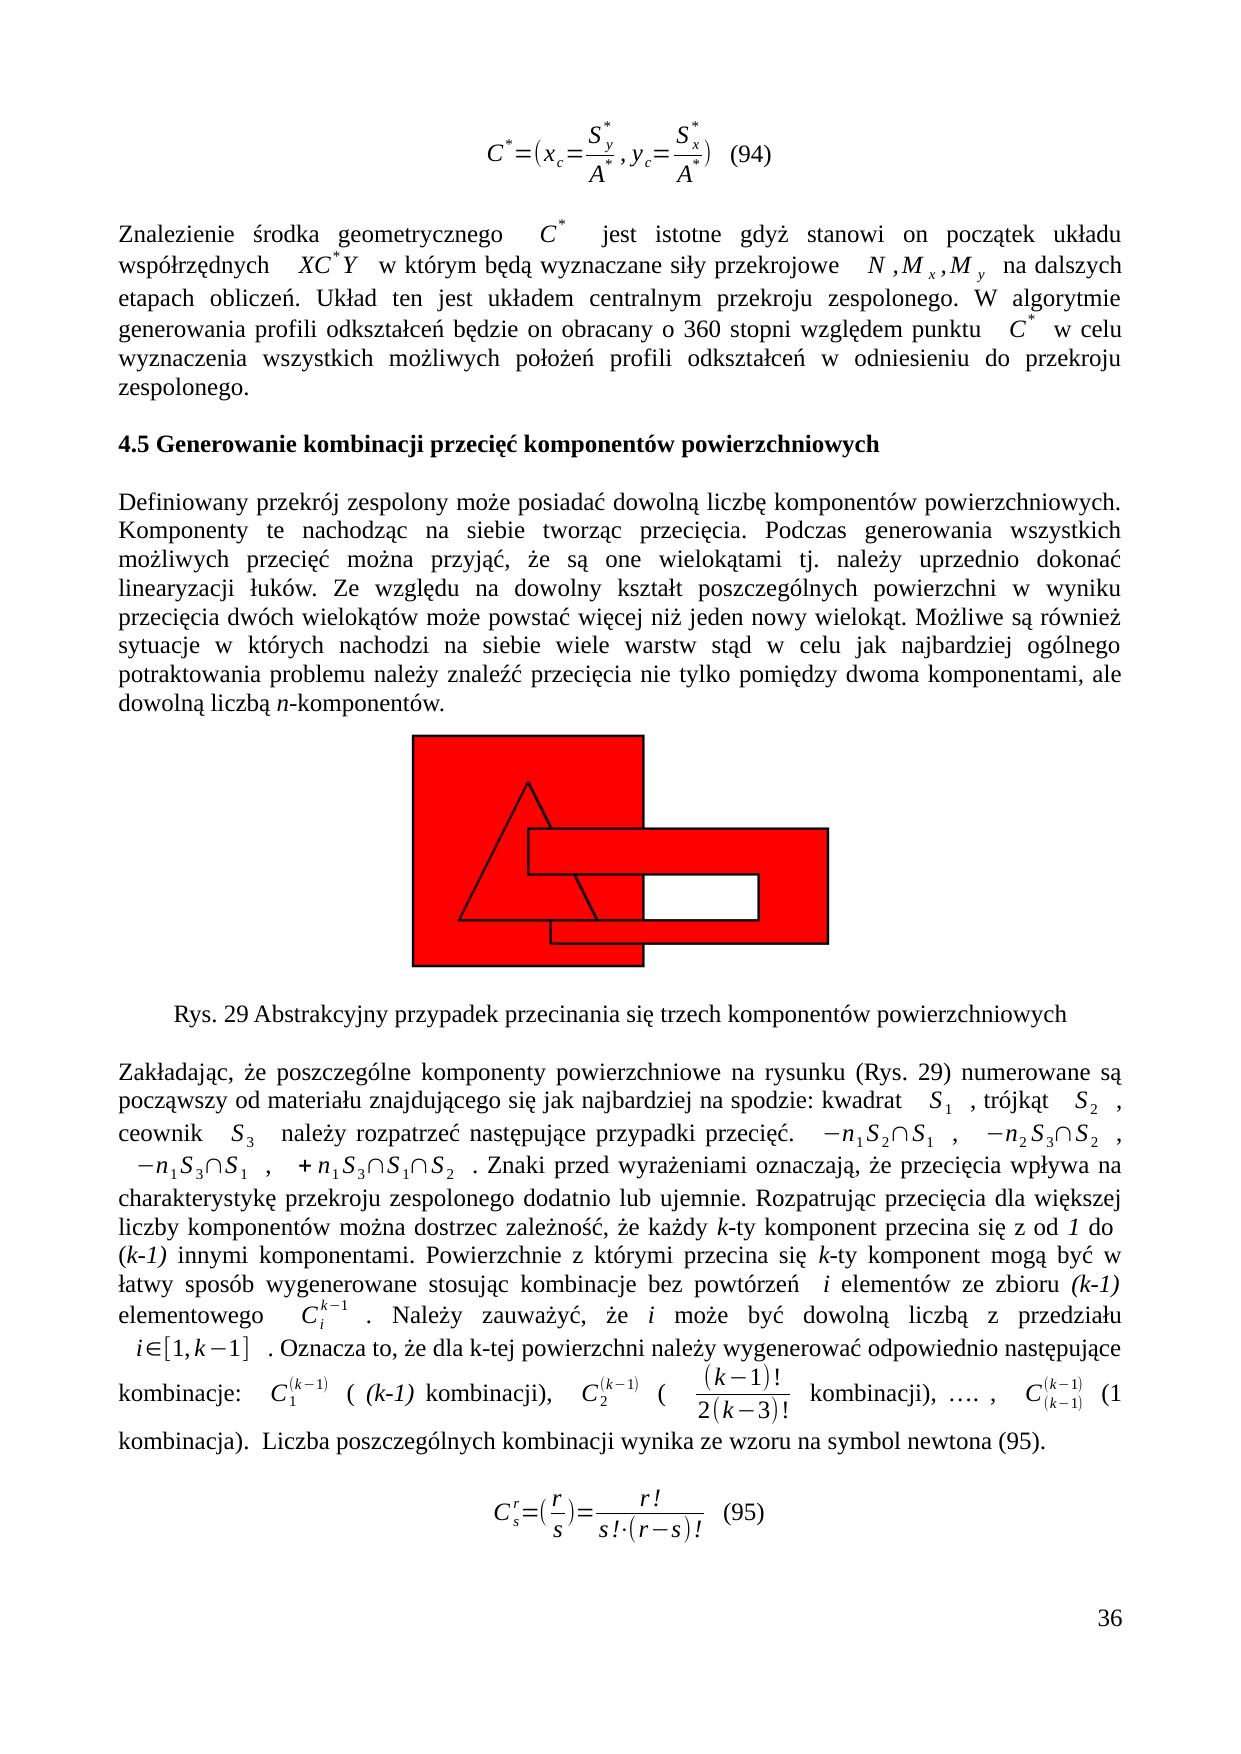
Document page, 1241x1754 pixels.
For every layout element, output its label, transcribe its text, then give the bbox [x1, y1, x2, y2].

text (95) [118, 1484, 1122, 1545]
text (94) [118, 118, 1122, 188]
text 36 [118, 1603, 1122, 1632]
text Rys. 29 Abstrakcyjny przypadek przecinania się trzech komponentów powierzchniowych [118, 717, 1122, 1028]
text Znalezienie środka geometrycznego jest istotne gdyż stanowi on początek układu współrzędnych w którym będą wyznaczane siły przekrojowe na dalszych etapach obliczeń. Układ ten jest układem centralnym przekroju zespolonego. W algorytmie generowania profili odkształceń będzie on obracany o 360 stopni względem punktu w celu wyznaczenia wszystkich możliwych położeń profili odkształceń w odniesieniu do przekroju zespolonego. [118, 217, 1122, 400]
text Definiowany przekrój zespolony może posiadać dowolną liczbę komponentów powierzchniowych. Komponenty te nachodząc na siebie tworząc przecięcia. Podczas generowania wszystkich możliwych przecięć można przyjąć, że są one wielokątami tj. należy uprzednio dokonać linearyzacji łuków. Ze względu na dowolny kształt poszczególnych powierzchni w wyniku przecięcia dwóch wielokątów może powstać więcej niż jeden nowy wielokąt. Możliwe są również sytuacje w których nachodzi na siebie wiele warstw stąd w celu jak najbardziej ogólnego potraktowania problemu należy znaleźć przecięcia nie tylko pomiędzy dwoma komponentami, ale dowolną liczbą n-komponentów. [118, 487, 1122, 717]
text 4.5 Generowanie kombinacji przecięć komponentów powierzchniowych [118, 429, 1122, 458]
picture [392, 716, 848, 999]
text Zakładając, że poszczególne komponenty powierzchniowe na rysunku (Rys. 29) numerowane są począwszy od materiału znajdującego się jak najbardziej na spodzie: kwadrat , trójkąt , ceownik należy rozpatrzeć następujące przypadki przecięć. , , , . Znaki przed wyrażeniami oznaczają, że przecięcia wpływa na charakterystykę przekroju zespolonego dodatnio lub ujemnie. Rozpatrując przecięcia dla większej liczby komponentów można dostrzec zależność, że każdy k-ty komponent przecina się z od 1 do (k-1) innymi komponentami. Powierzchnie z którymi przecina się k-ty komponent mogą być w łatwy sposób wygenerowane stosując kombinacje bez powtórzeń i elementów ze zbioru (k-1) elementowego . Należy zauważyć, że i może być dowolną liczbą z przedziału . Oznacza to, że dla k-tej powierzchni należy wygenerować odpowiednio następujące kombinacje: ( (k-1) kombinacji), ( kombinacji), …. , (1 kombinacja). Liczba poszczególnych kombinacji wynika ze wzoru na symbol newtona (95). [118, 1057, 1122, 1455]
